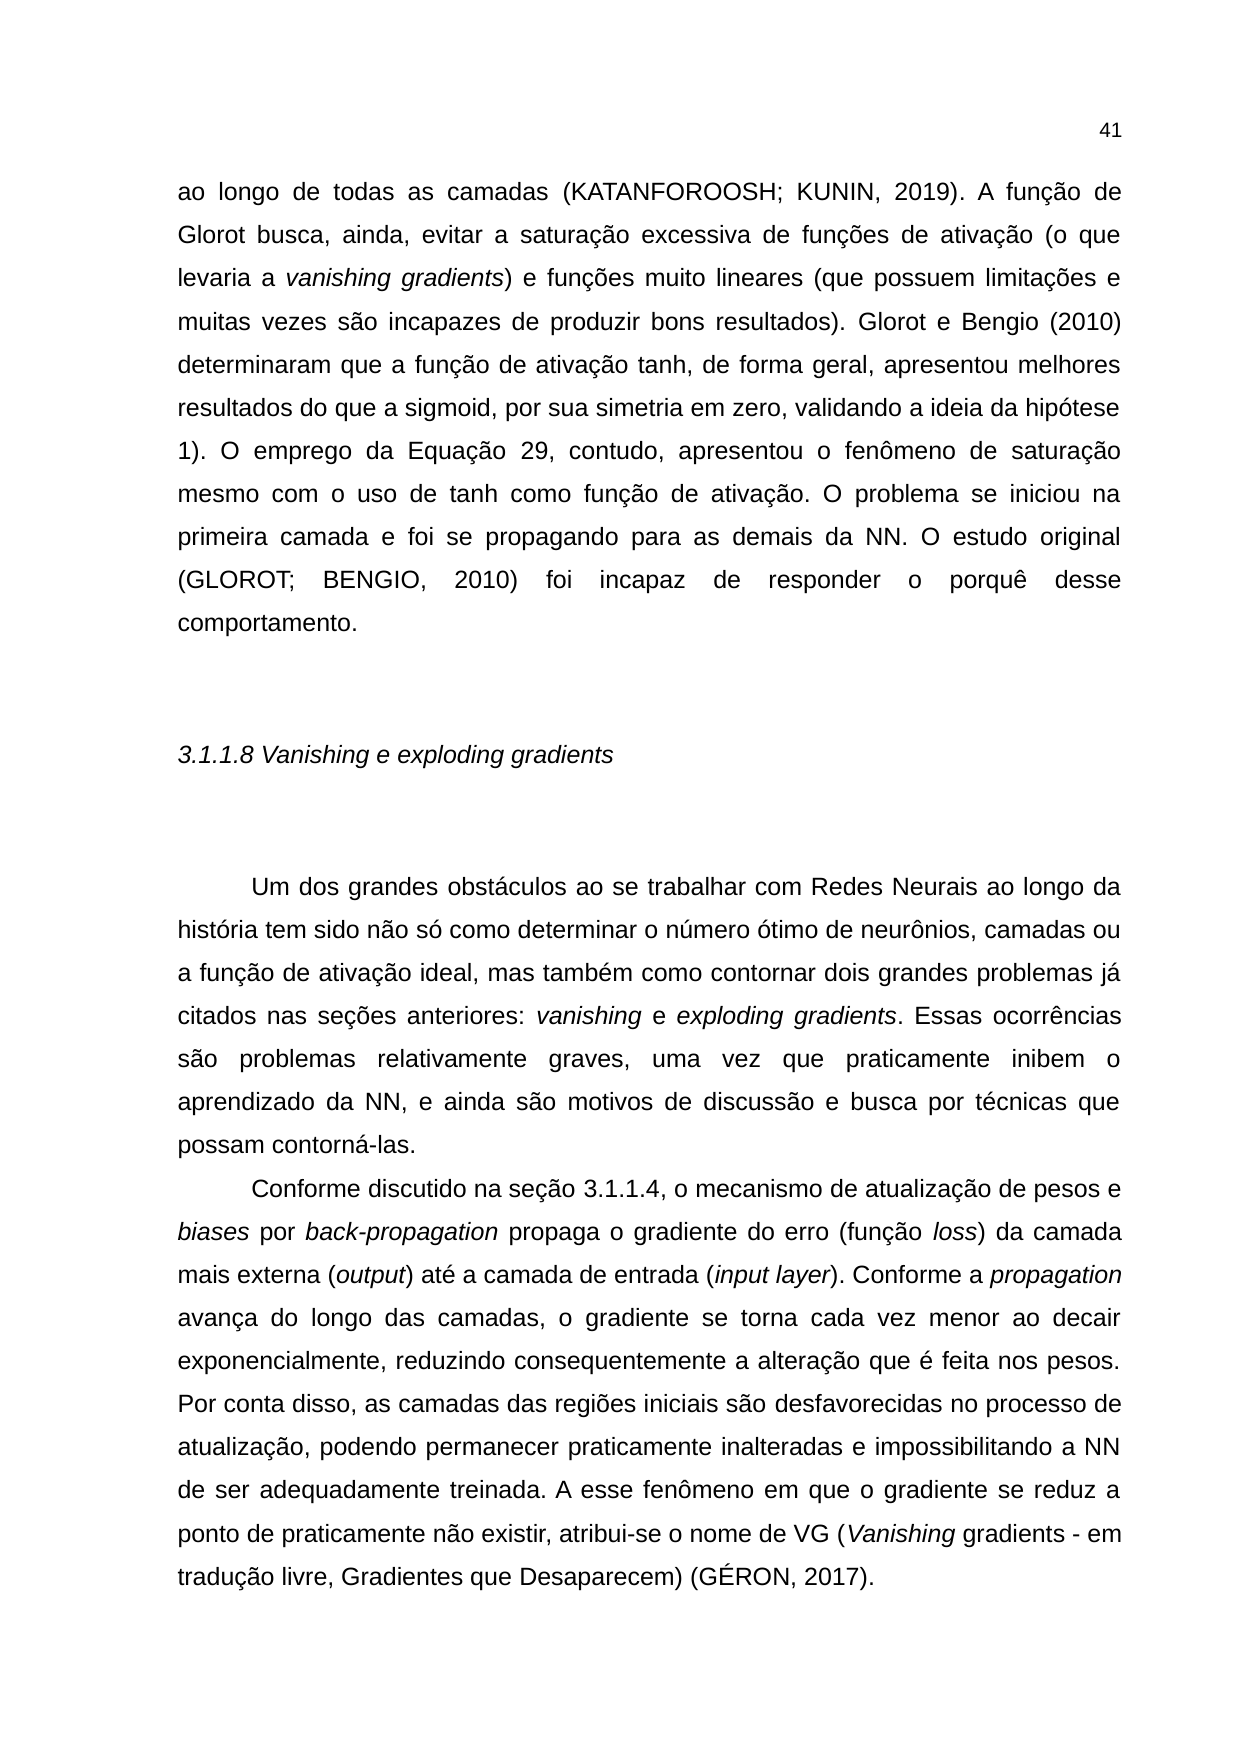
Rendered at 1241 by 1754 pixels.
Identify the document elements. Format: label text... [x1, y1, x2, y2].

subtitle Vanishing e exploding gradients [177, 740, 1122, 769]
text ao longo de todas as camadas (KATANFOROOSH; KUNIN, 2019). A função de Glorot busca, ainda, evitar a saturação excessiva de funções de ativação (o que levaria a vanishing gradients) e funções muito lineares (que possuem limitações e muitas vezes são incapazes de produzir bons resultados). Glorot e Bengio (2010) determinaram que a função de ativação tanh, de forma geral, apresentou melhores resultados do que a sigmoid, por sua simetria em zero, validando a ideia da hipótese 1). O emprego da Equação 29, contudo, apresentou o fenômeno de saturação mesmo com o uso de tanh como função de ativação. O problema se iniciou na primeira camada e foi se propagando para as demais da NN. O estudo original (GLOROT; BENGIO, 2010) foi incapaz de responder o porquê desse comportamento. [177, 177, 1122, 637]
text Conforme discutido na seção 3.1.1.4, o mecanismo de atualização de pesos e biases por back-propagation propaga o gradiente do erro (função loss) da camada mais externa (output) até a camada de entrada (input layer). Conforme a propagation avança do longo das camadas, o gradiente se torna cada vez menor ao decair exponencialmente, reduzindo consequentemente a alteração que é feita nos pesos. Por conta disso, as camadas das regiões iniciais são desfavorecidas no processo de atualização, podendo permanecer praticamente inalteradas e impossibilitando a NN de ser adequadamente treinada. A esse fenômeno em que o gradiente se reduz a ponto de praticamente não existir, atribui-se o nome de VG (Vanishing gradients - em tradução livre, Gradientes que Desaparecem) (GÉRON, 2017). [177, 1173, 1122, 1590]
text Um dos grandes obstáculos ao se trabalhar com Redes Neurais ao longo da história tem sido não só como determinar o número ótimo de neurônios, camadas ou a função de ativação ideal, mas também como contornar dois grandes problemas já citados nas seções anteriores: vanishing e exploding gradients. Essas ocorrências são problemas relativamente graves, uma vez que praticamente inibem o aprendizado da NN, e ainda são motivos de discussão e busca por técnicas que possam contorná-las. [177, 872, 1122, 1159]
